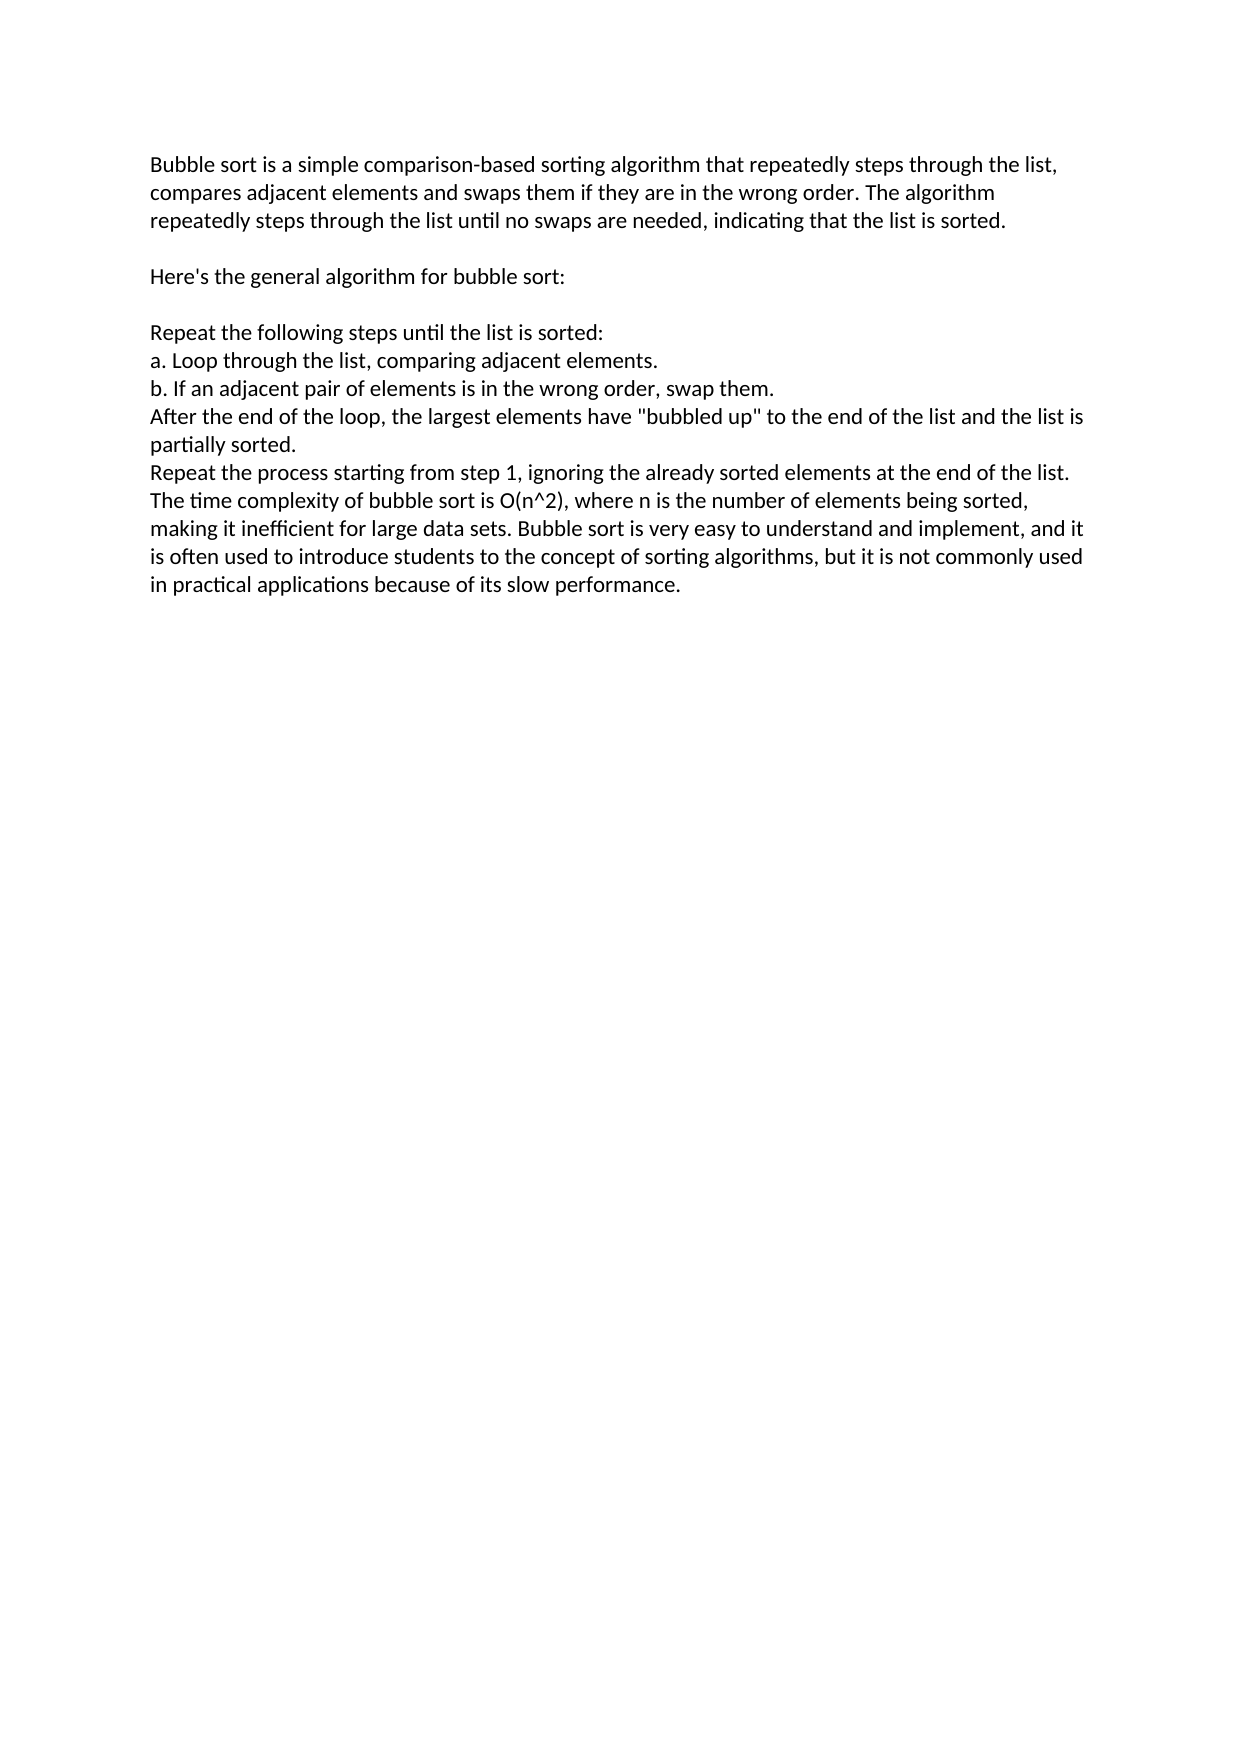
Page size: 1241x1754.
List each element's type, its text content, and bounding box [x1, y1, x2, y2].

text Bubble sort is a simple comparison-based sorting algorithm that repeatedly steps through the list, compares adjacent elements and swaps them if they are in the wrong order. The algorithm repeatedly steps through the list until no swaps are needed, indicating that the list is sorted. [150, 150, 1090, 234]
text Repeat the process starting from step 1, ignoring the already sorted elements at the end of the list. [150, 458, 1090, 486]
text b. If an adjacent pair of elements is in the wrong order, swap them. [150, 374, 1090, 402]
text Repeat the following steps until the list is sorted: [150, 318, 1090, 346]
text a. Loop through the list, comparing adjacent elements. [150, 346, 1090, 374]
text The time complexity of bubble sort is O(n^2), where n is the number of elements being sorted, making it inefficient for large data sets. Bubble sort is very easy to understand and implement, and it is often used to introduce students to the concept of sorting algorithms, but it is not commonly used in practical applications because of its slow performance. [150, 486, 1090, 598]
text Here's the general algorithm for bubble sort: [150, 262, 1090, 290]
text After the end of the loop, the largest elements have "bubbled up" to the end of the list and the list is partially sorted. [150, 402, 1090, 458]
